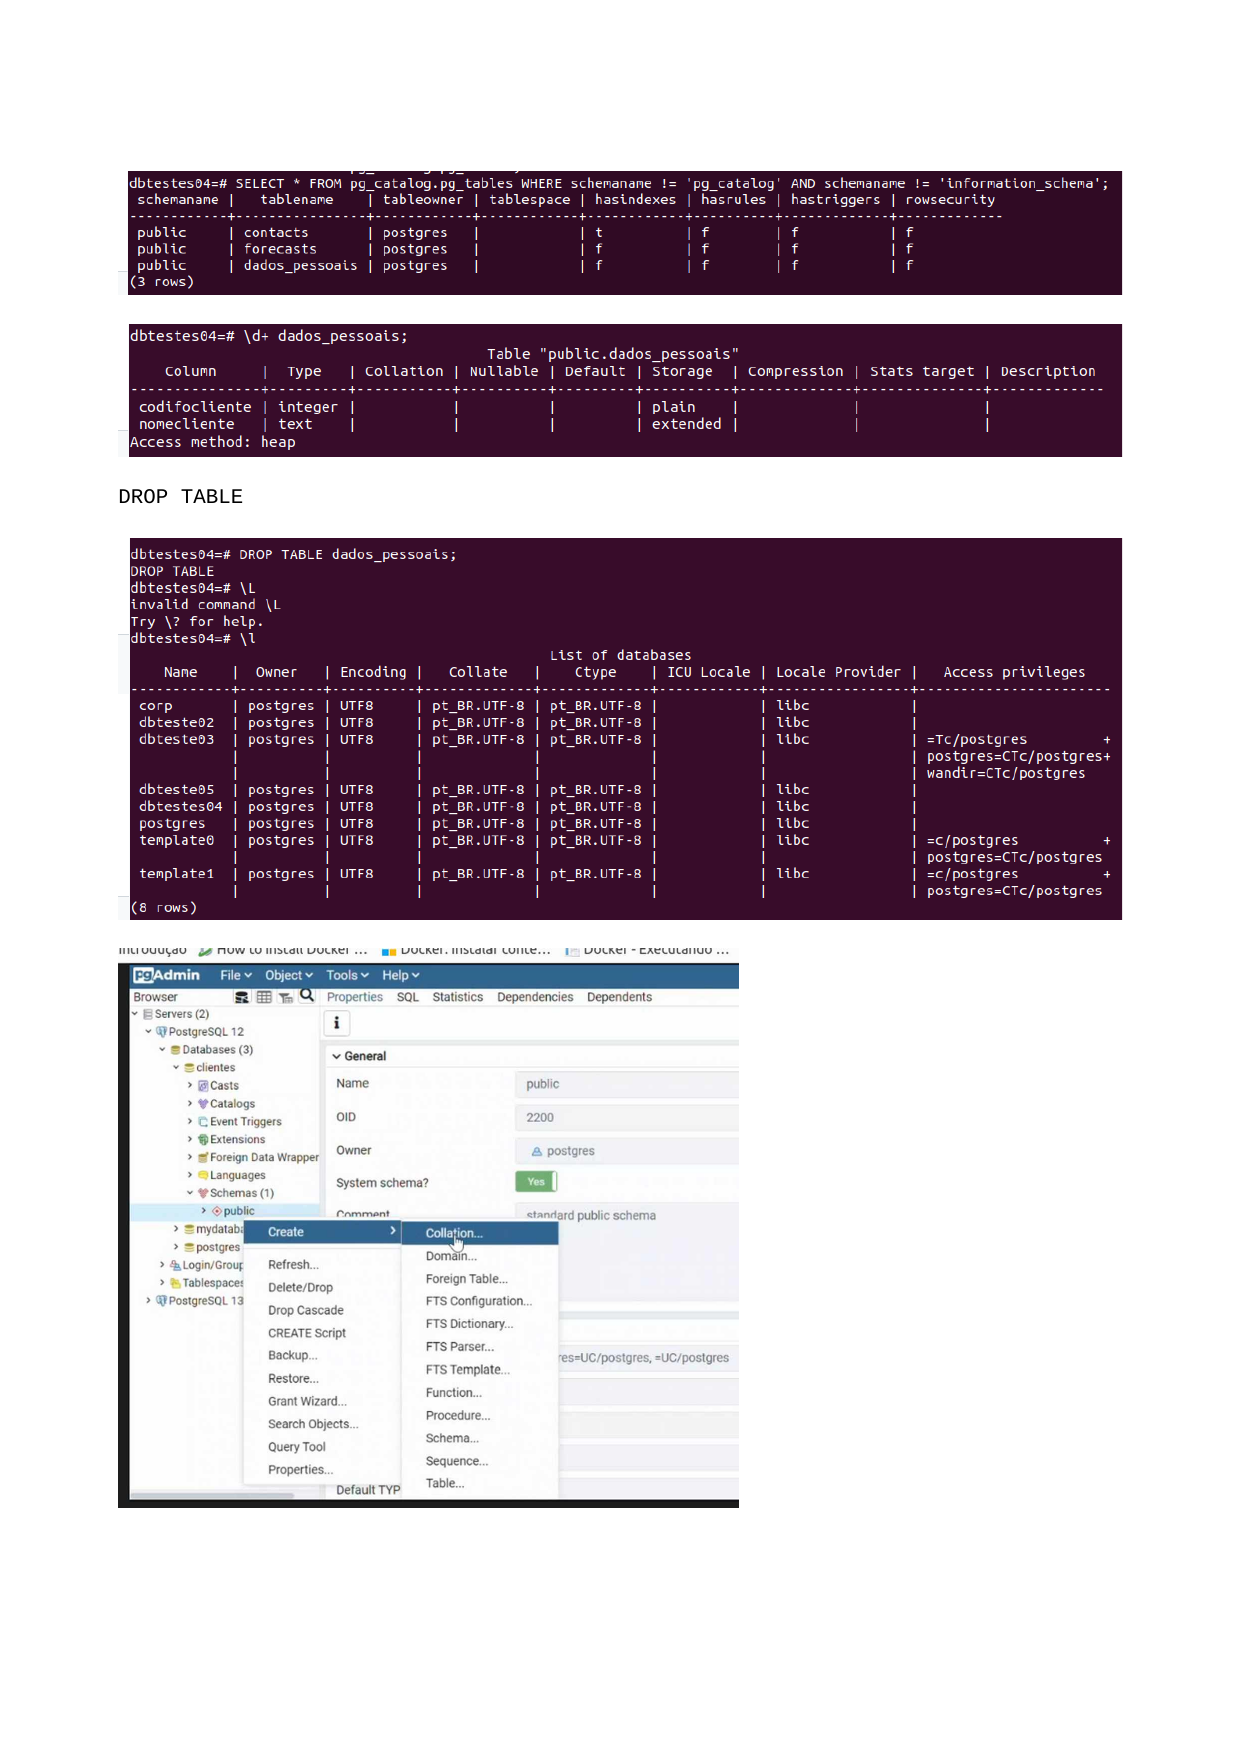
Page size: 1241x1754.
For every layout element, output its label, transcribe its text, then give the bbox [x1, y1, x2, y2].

picture [118, 324, 1123, 457]
picture [118, 948, 739, 1508]
picture [118, 538, 1123, 920]
picture [118, 171, 1123, 295]
text DROP TABLE [118, 486, 1122, 509]
